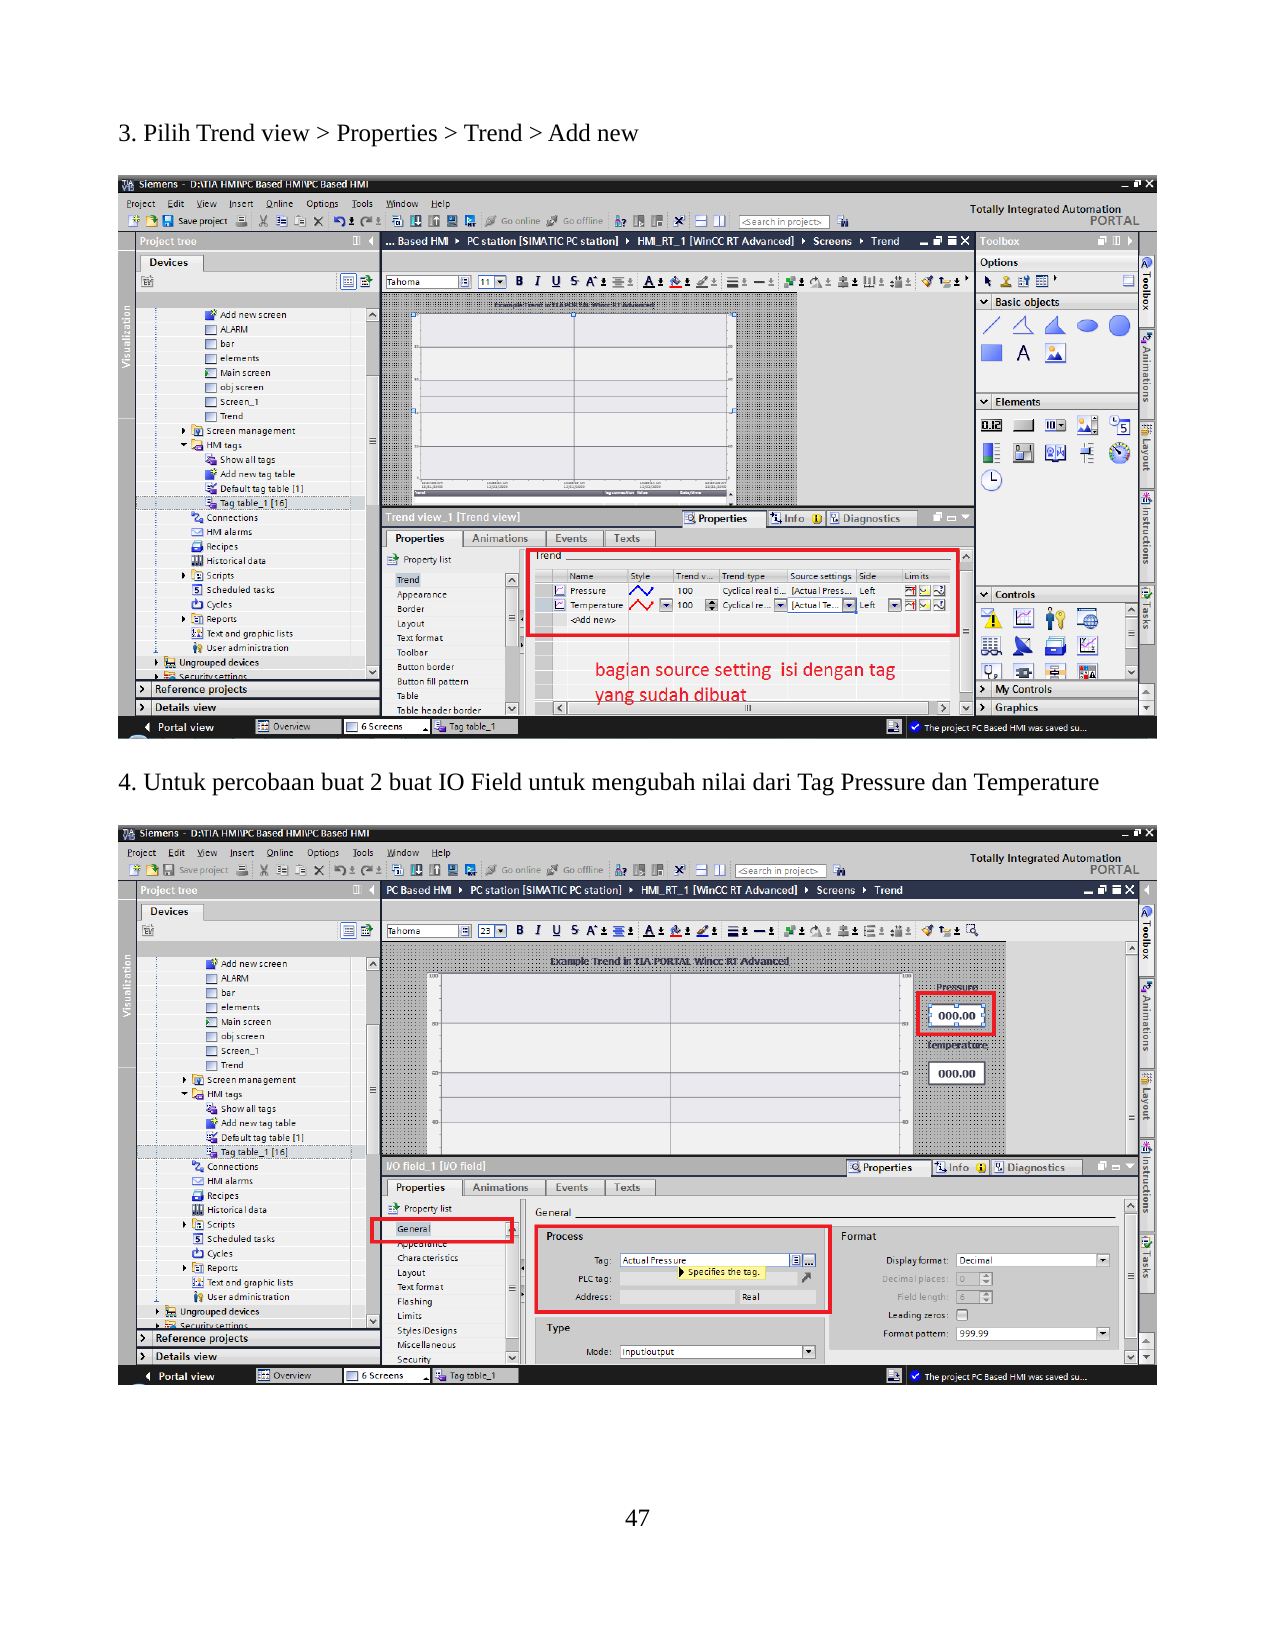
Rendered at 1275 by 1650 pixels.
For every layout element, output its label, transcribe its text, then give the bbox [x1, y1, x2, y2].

picture [118, 825, 1157, 1385]
picture [118, 175, 1157, 739]
text 4. Untuk percobaan buat 2 buat IO Field untuk mengubah nilai dari Tag Pressure dan Temperature [118, 767, 1157, 796]
text 3. Pilih Trend view > Properties > Trend > Add new [118, 118, 1157, 147]
